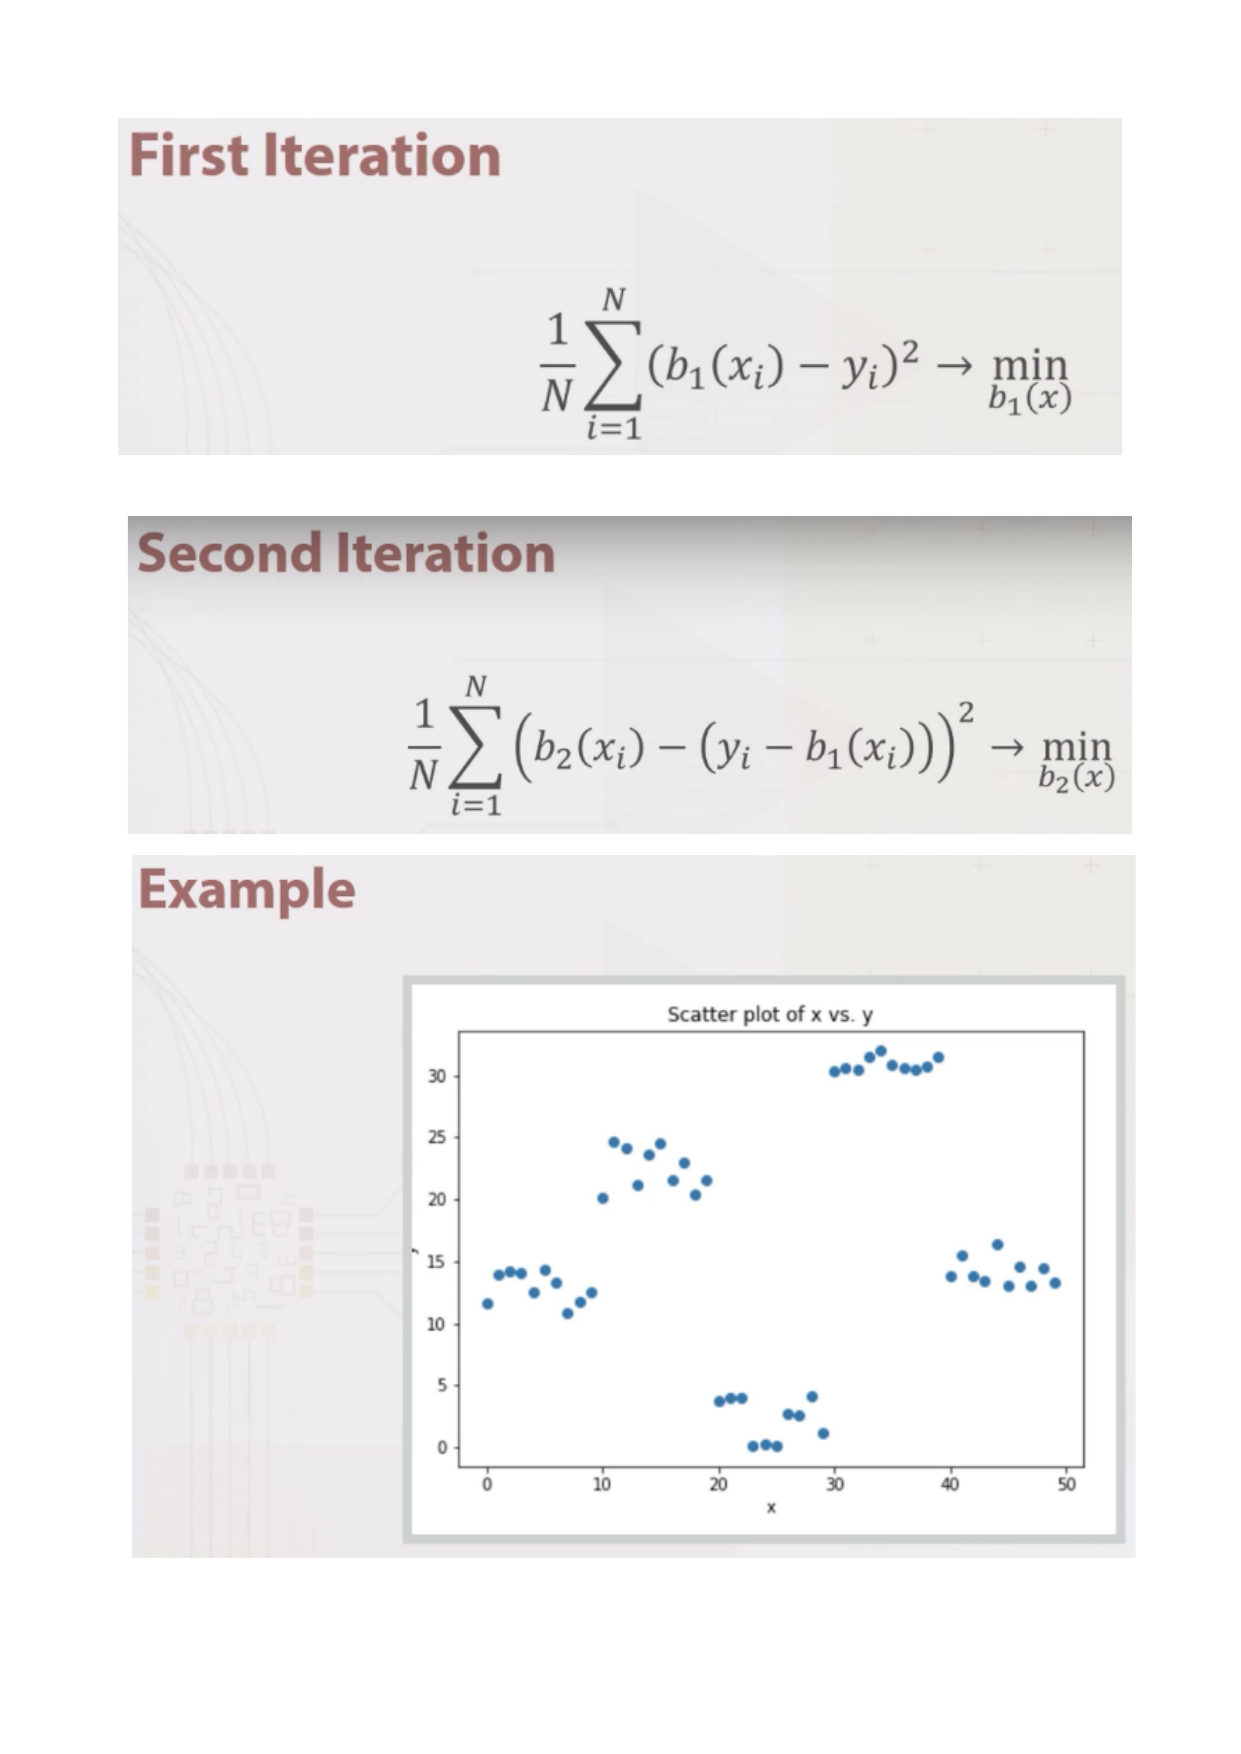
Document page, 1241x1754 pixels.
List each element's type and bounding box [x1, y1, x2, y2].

picture [127, 516, 1132, 834]
picture [118, 118, 1123, 455]
picture [131, 855, 1136, 1558]
